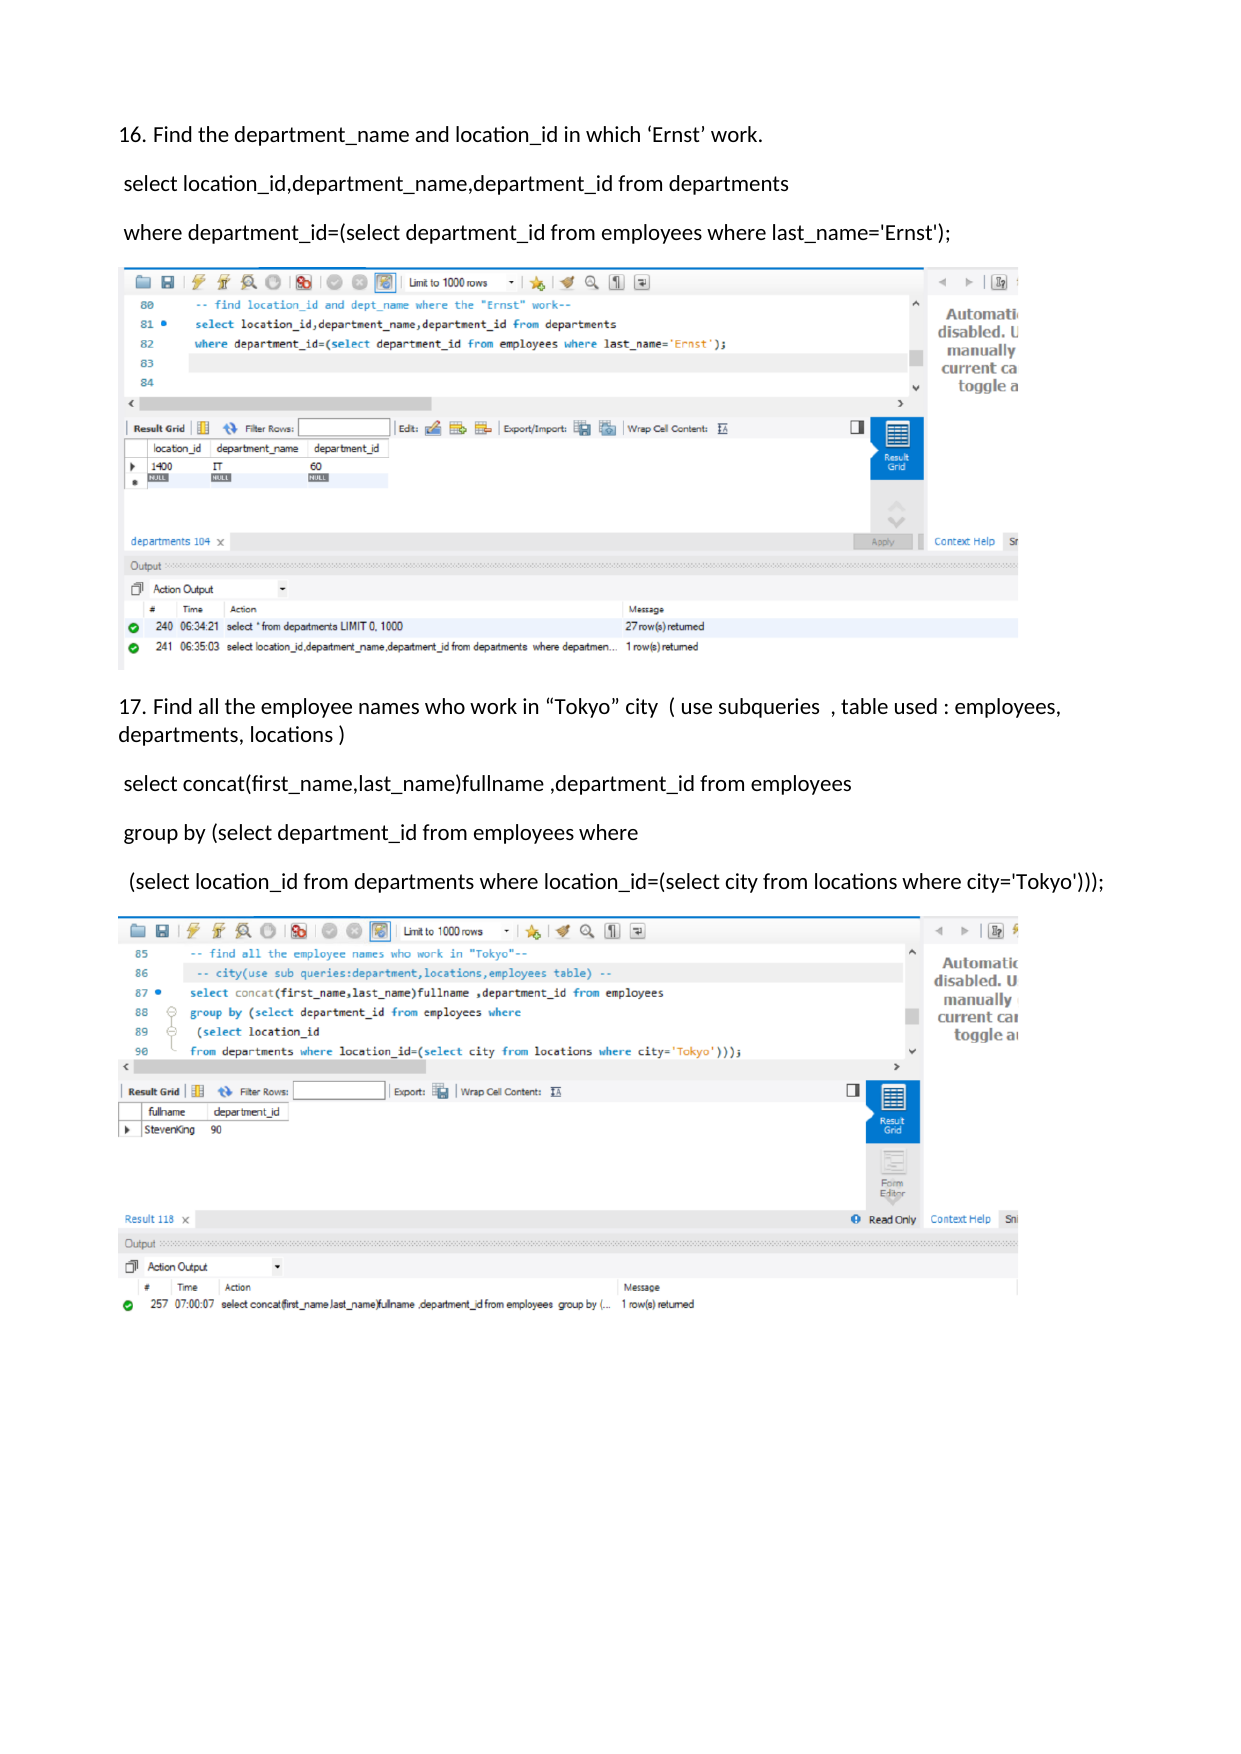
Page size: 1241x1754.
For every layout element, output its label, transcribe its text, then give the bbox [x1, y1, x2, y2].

text (select location_id from departments where location_id=(select city from locations where city='Tokyo'))); [118, 867, 1122, 895]
text select location_id,department_name,department_id from departments [118, 169, 1122, 197]
text group by (select department_id from employees where [118, 818, 1122, 846]
text where department_id=(select department_id from employees where last_name='Ernst'); [118, 218, 1122, 246]
text 16. Find the department_name and location_id in which ‘Ernst’ work. [118, 118, 1122, 149]
text 17. Find all the employee names who work in “Tokyo” city ( use subqueries , table used : employees, departments, locations ) [118, 690, 1122, 749]
text select concat(first_name,last_name)fullname ,department_id from employees [118, 769, 1122, 797]
